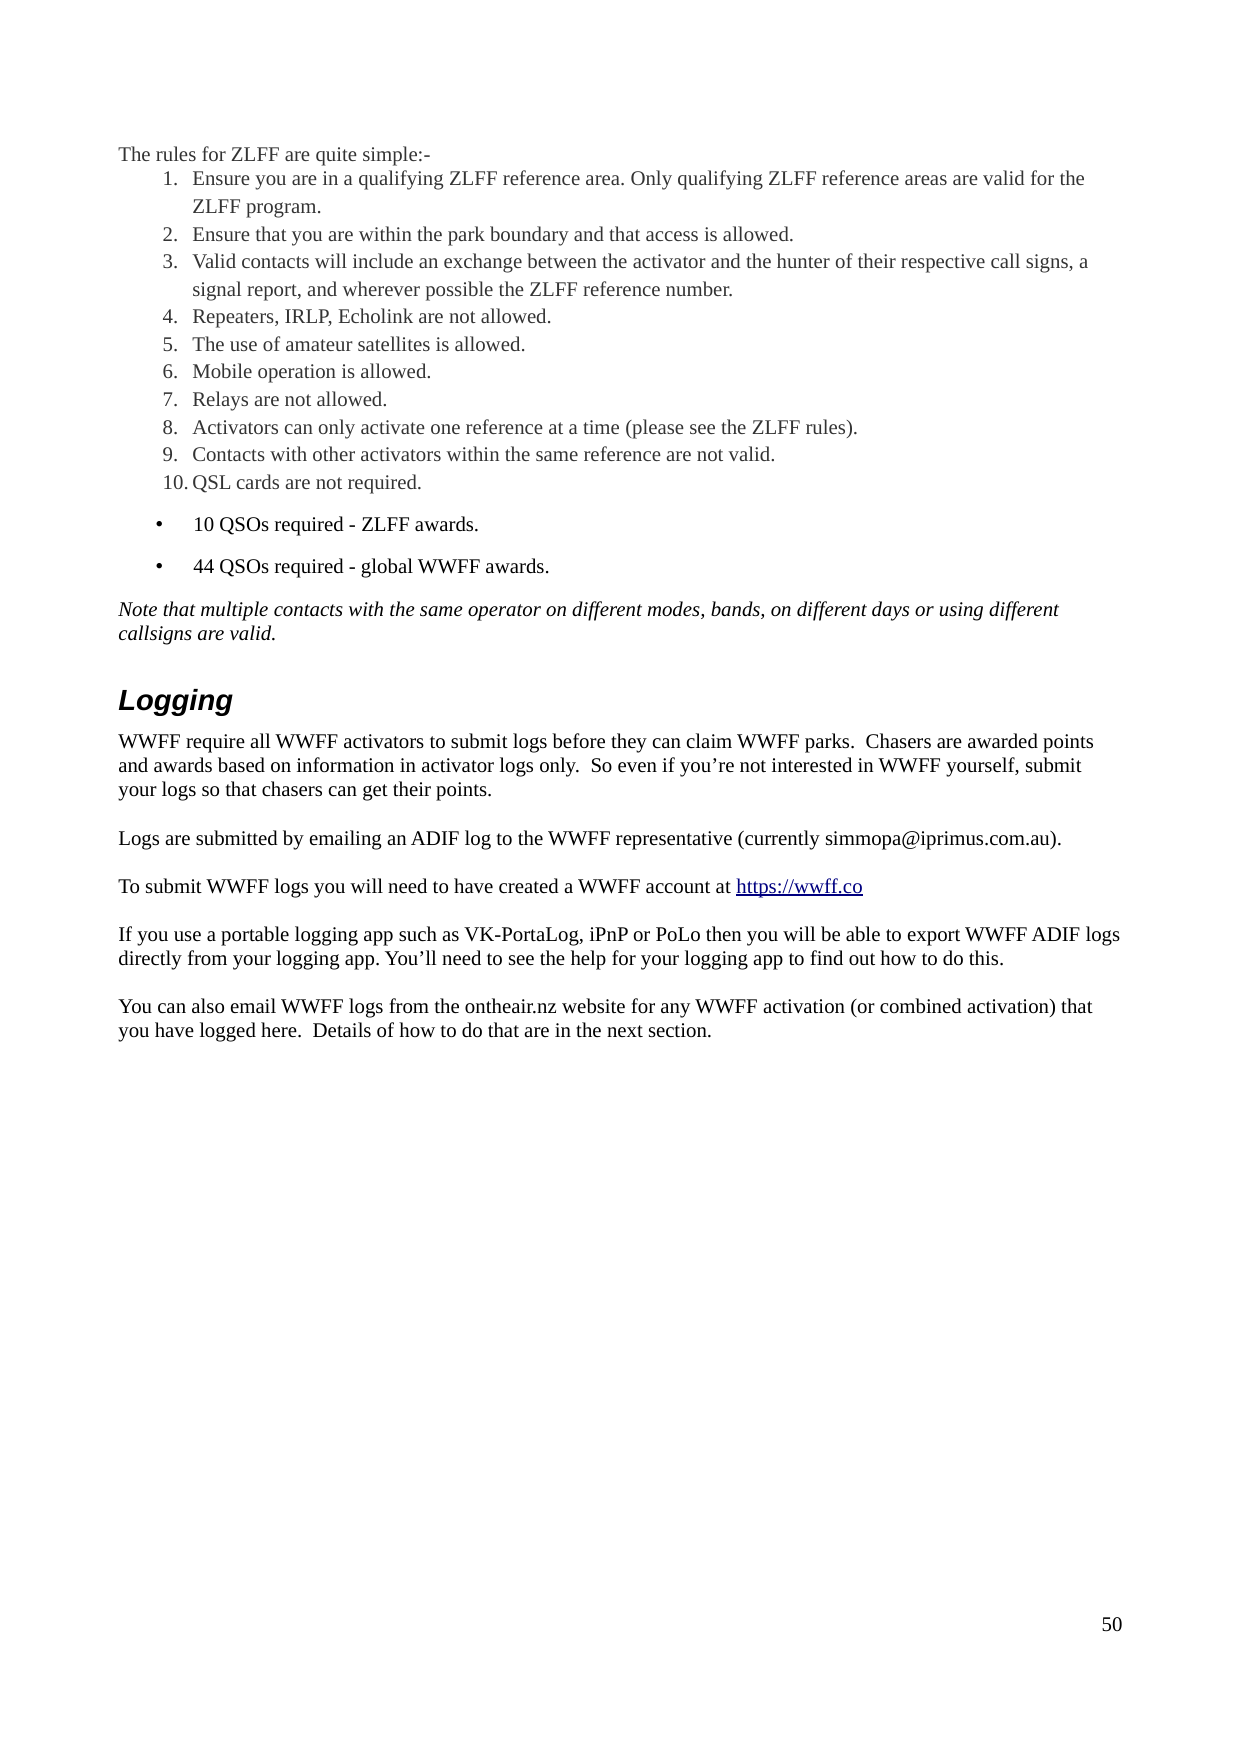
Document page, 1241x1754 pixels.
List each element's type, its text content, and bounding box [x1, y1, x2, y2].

subtitle Logging [118, 683, 1122, 717]
list The use of amateur satellites is allowed. [162, 332, 1122, 356]
text The rules for ZLFF are quite simple:- [118, 142, 1122, 166]
text You can also email WWFF logs from the ontheair.nz website for any WWFF activation (or combined activation) that you have logged here. Details of how to do that are in the next section. [118, 994, 1122, 1042]
list Repeaters, IRLP, Echolink are not allowed. [162, 304, 1122, 328]
list Ensure you are in a qualifying ZLFF reference area. Only qualifying ZLFF reference areas are valid for the ZLFF program. [162, 166, 1122, 218]
list 44 QSOs required - global WWFF awards. [156, 554, 1122, 578]
list Valid contacts will include an exchange between the activator and the hunter of their respective call signs, a signal report, and wherever possible the ZLFF reference number. [162, 249, 1122, 301]
text To submit WWFF logs you will need to have created a WWFF account at https://wwff.co [118, 874, 1122, 898]
list Ensure that you are within the park boundary and that access is allowed. [162, 221, 1122, 246]
list Mobile operation is allowed. [162, 359, 1122, 383]
list Activators can only activate one reference at a time (please see the ZLFF rules). [162, 415, 1122, 439]
list Contacts with other activators within the same reference are not valid. [162, 442, 1122, 466]
list Relays are not allowed. [162, 387, 1122, 411]
list 10 QSOs required - ZLFF awards. [156, 512, 1122, 536]
text Logs are submitted by emailing an ADIF log to the WWFF representative (currently simmopa@iprimus.com.au). [118, 826, 1122, 849]
text Note that multiple contacts with the same operator on different modes, bands, on different days or using different callsigns are valid. [118, 596, 1122, 644]
list QSL cards are not required. [162, 470, 1122, 494]
text If you use a portable logging app such as VK-PortaLog, iPnP or PoLo then you will be able to export WWFF ADIF logs directly from your logging app. You’ll need to see the help for your logging app to find out how to do this. [118, 922, 1122, 970]
text WWFF require all WWFF activators to submit logs before they can claim WWFF parks. Chasers are awarded points and awards based on information in activator logs only. So even if you’re not interested in WWFF yourself, submit your logs so that chasers can get their points. [118, 729, 1122, 801]
